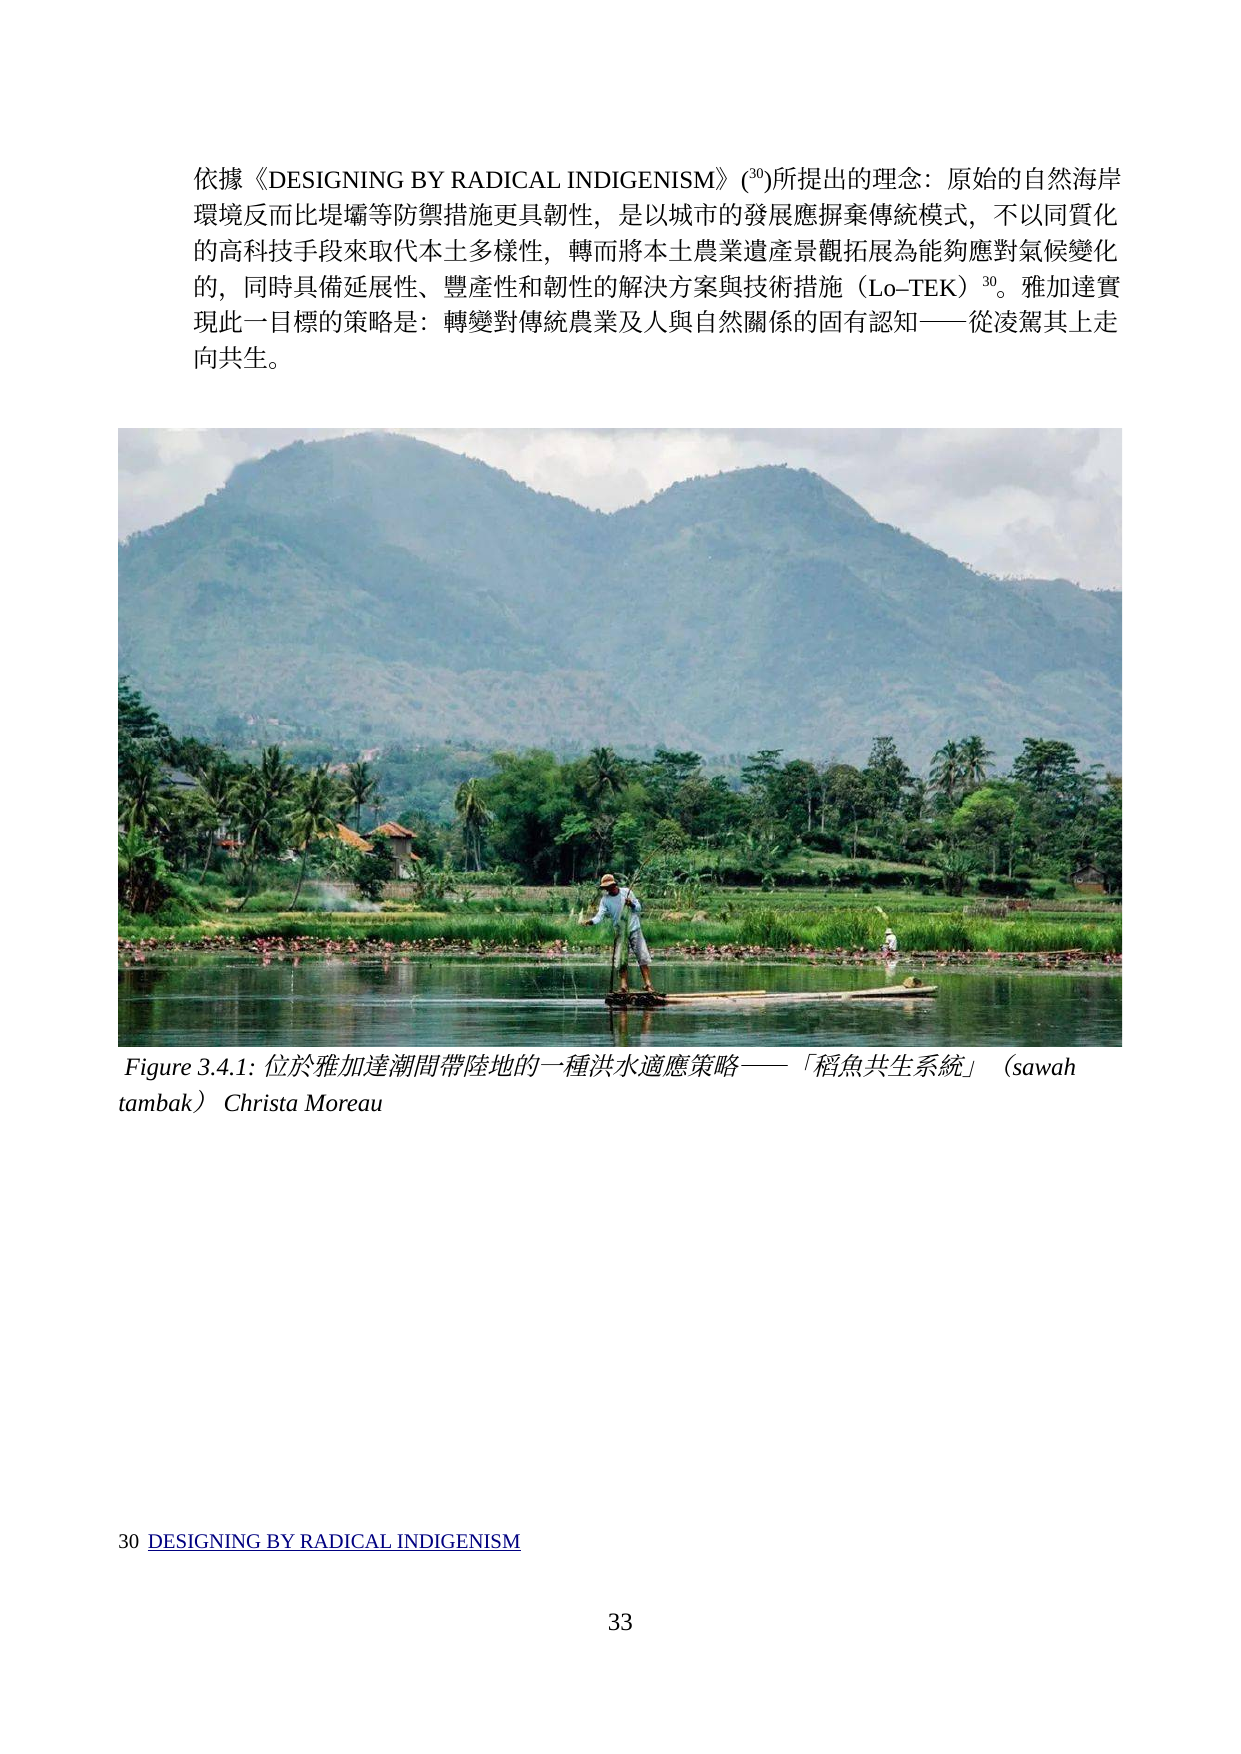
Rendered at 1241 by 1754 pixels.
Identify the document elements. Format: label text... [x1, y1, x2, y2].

list Figure 3.4.1: 位於雅加達潮間帶陸地的一種洪水適應策略——「稻魚共生系統」（sawah tambak） Christa Moreau [118, 1047, 1122, 1119]
list DESIGNING BY RADICAL INDIGENISM [118, 1529, 1122, 1578]
picture [118, 428, 1123, 1047]
list 依據《DESIGNING BY RADICAL INDIGENISM》()所提出的理念：原始的自然海岸環境反而比堤壩等防禦措施更具韌性，是以城市的發展應摒棄傳統模式，不以同質化的高科技手段來取代本土多樣性，轉而將本土農業遺產景觀拓展為能夠應對氣候變化的，同時具備延展性、豐產性和韌性的解決方案與技術措施（Lo–TEK）30。雅加達實現此一目標的策略是：轉變對傳統農業及人與自然關係的固有認知——從凌駕其上走向共生。 [156, 159, 1122, 404]
list [156, 118, 1122, 147]
